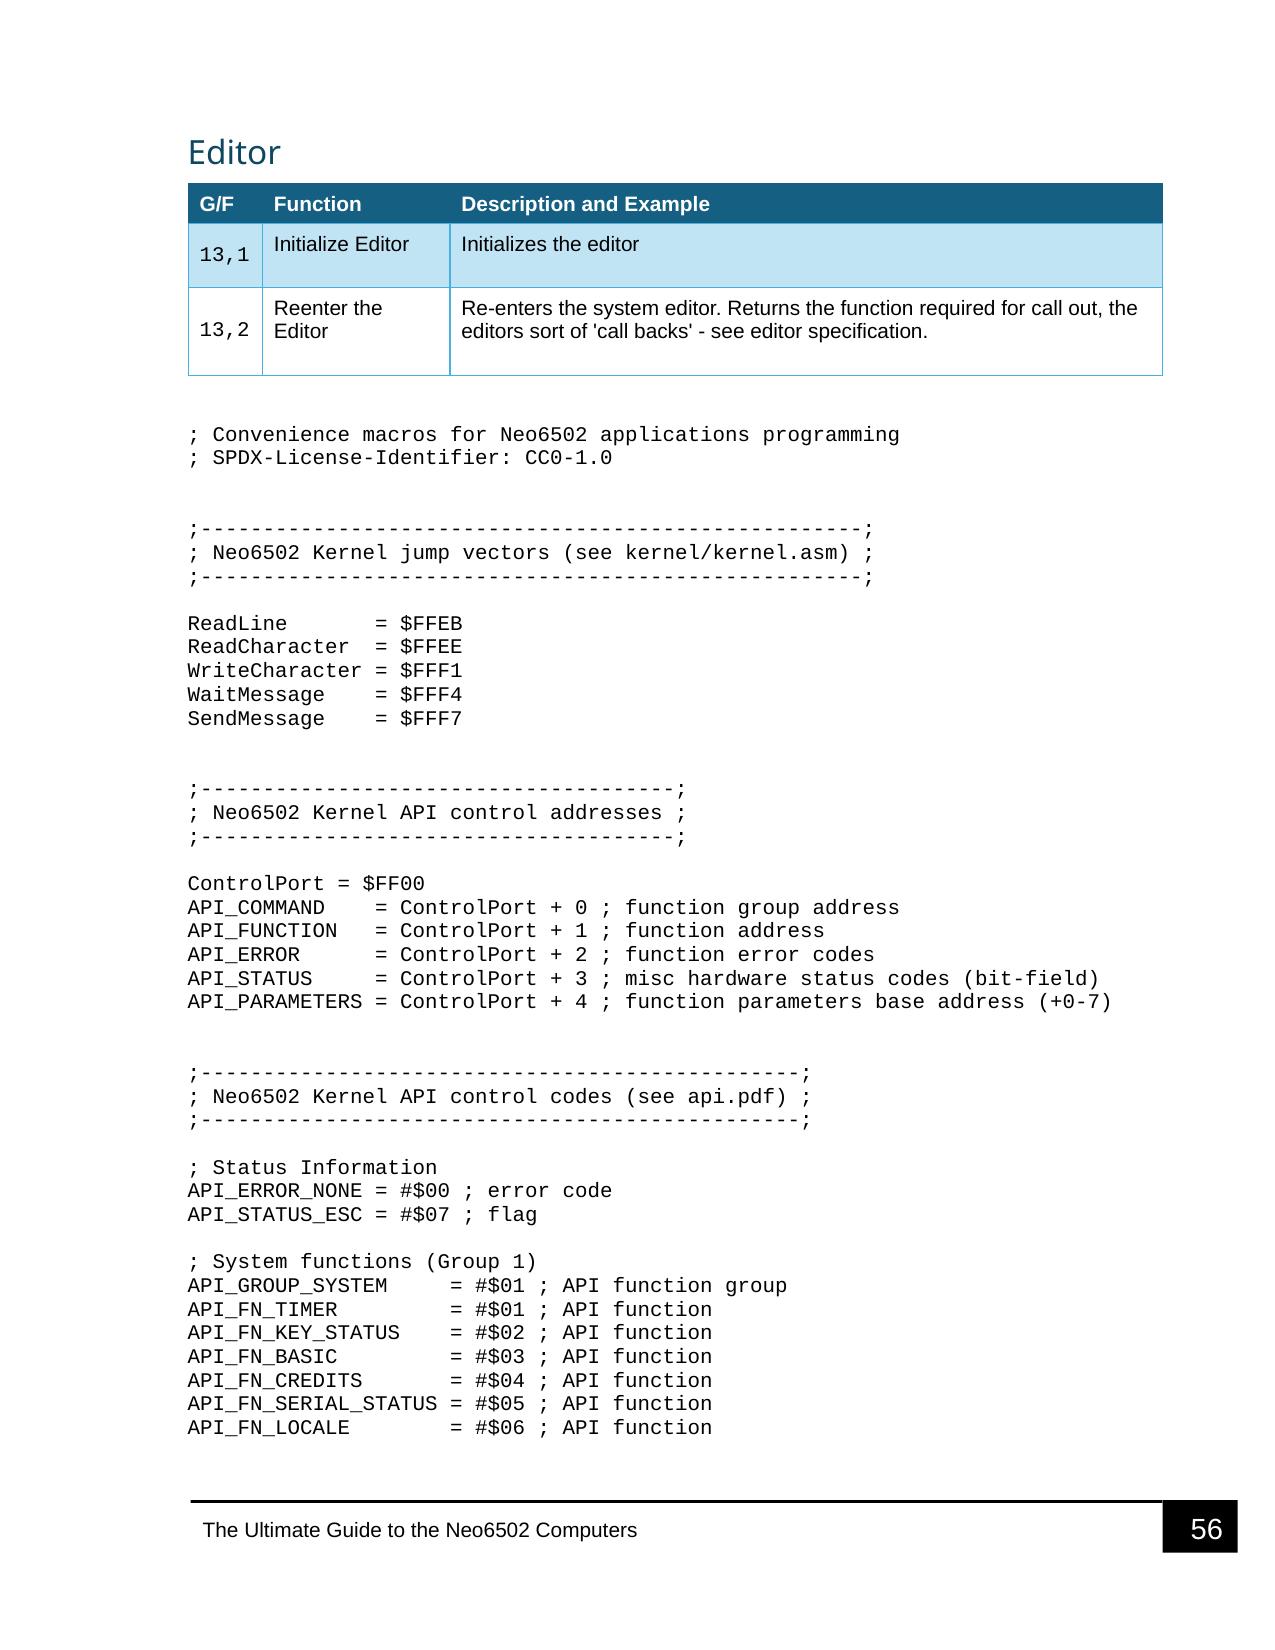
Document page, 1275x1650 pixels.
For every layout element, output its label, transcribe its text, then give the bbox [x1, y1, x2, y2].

text API_FN_TIMER = #$01 ; API function [187, 1299, 1162, 1322]
table_cell Reenter the Editor [263, 288, 449, 375]
table_cell 13,2 [189, 288, 262, 375]
text SendMessage = $FFF7 [187, 707, 1162, 731]
text ReadLine = $FFEB [187, 613, 1162, 637]
text WriteCharacter = $FFF1 [187, 660, 1162, 684]
text ;-----------------------------------------------------; [187, 566, 1162, 589]
text API_COMMAND = ControlPort + 0 ; function group address [187, 897, 1162, 920]
text WaitMessage = $FFF4 [187, 684, 1162, 707]
table_header Function [263, 184, 449, 223]
text ReadCharacter = $FFEE [187, 637, 1162, 660]
text ;--------------------------------------; [187, 778, 1162, 802]
text API_FN_KEY_STATUS = #$02 ; API function [187, 1322, 1162, 1346]
text API_PARAMETERS = ControlPort + 4 ; function parameters base address (+0-7) [187, 991, 1162, 1015]
table_cell Initialize Editor [263, 224, 449, 287]
text API_FN_SERIAL_STATUS = #$05 ; API function [187, 1393, 1162, 1417]
text API_FN_BASIC = #$03 ; API function [187, 1346, 1162, 1369]
text ; Status Information [187, 1157, 1162, 1180]
text ; Neo6502 Kernel jump vectors (see kernel/kernel.asm) ; [187, 542, 1162, 566]
text ControlPort = $FF00 [187, 873, 1162, 897]
text ;--------------------------------------; [187, 826, 1162, 849]
table_cell 13,1 [189, 224, 262, 287]
text ; Neo6502 Kernel API control addresses ; [187, 802, 1162, 826]
text API_GROUP_SYSTEM = #$01 ; API function group [187, 1275, 1162, 1299]
table_cell Initializes the editor [451, 224, 1162, 287]
table_cell Re-enters the system editor. Returns the function required for call out, the editors sort of 'call backs' - see editor specification. [451, 288, 1162, 375]
text API_STATUS_ESC = #$07 ; flag [187, 1204, 1162, 1228]
text ; Neo6502 Kernel API control codes (see api.pdf) ; [187, 1086, 1162, 1109]
text API_ERROR = ControlPort + 2 ; function error codes [187, 944, 1162, 968]
text API_FN_CREDITS = #$04 ; API function [187, 1369, 1162, 1393]
table_header G/F [189, 184, 262, 223]
text API_STATUS = ControlPort + 3 ; misc hardware status codes (bit-field) [187, 968, 1162, 991]
text ;-----------------------------------------------------; [187, 518, 1162, 542]
text API_ERROR_NONE = #$00 ; error code [187, 1180, 1162, 1204]
text ; System functions (Group 1) [187, 1251, 1162, 1275]
table_header Description and Example [451, 184, 1162, 223]
text API_FN_LOCALE = #$06 ; API function [187, 1417, 1162, 1441]
text ;------------------------------------------------; [187, 1109, 1162, 1133]
subtitle Editor [187, 129, 1162, 174]
text ; SPDX-License-Identifier: CC0-1.0 [187, 447, 1162, 471]
text ;------------------------------------------------; [187, 1062, 1162, 1086]
text ; Convenience macros for Neo6502 applications programming [187, 424, 1162, 447]
text API_FUNCTION = ControlPort + 1 ; function address [187, 920, 1162, 944]
